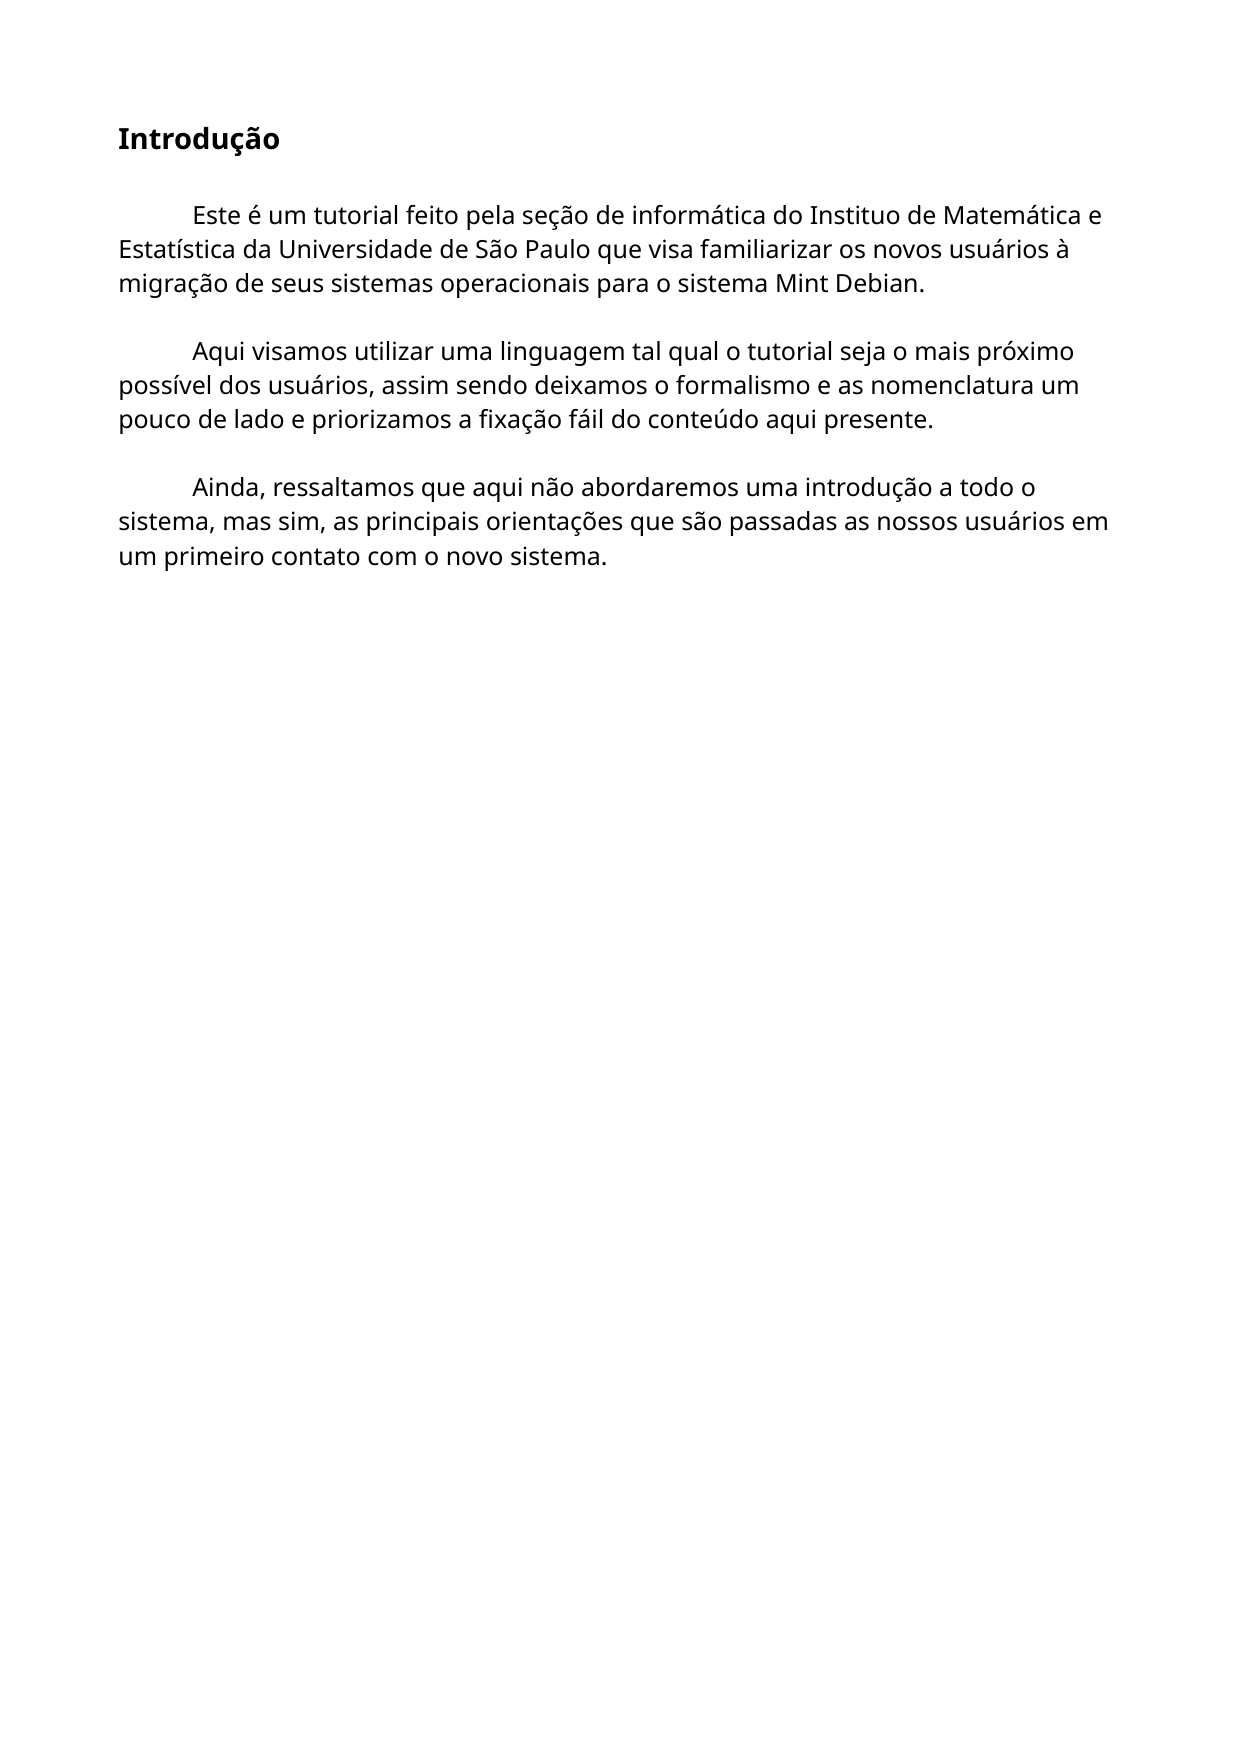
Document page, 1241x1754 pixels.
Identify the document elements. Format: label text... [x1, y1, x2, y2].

text Introdução [118, 118, 1122, 158]
text Ainda, ressaltamos que aqui não abordaremos uma introdução a todo o sistema, mas sim, as principais orientações que são passadas as nossos usuários em um primeiro contato com o novo sistema. [118, 470, 1122, 572]
text Este é um tutorial feito pela seção de informática do Instituo de Matemática e Estatística da Universidade de São Paulo que visa familiarizar os novos usuários à migração de seus sistemas operacionais para o sistema Mint Debian. [118, 197, 1122, 300]
text Aqui visamos utilizar uma linguagem tal qual o tutorial seja o mais próximo possível dos usuários, assim sendo deixamos o formalismo e as nomenclatura um pouco de lado e priorizamos a fixação fáil do conteúdo aqui presente. [118, 334, 1122, 436]
